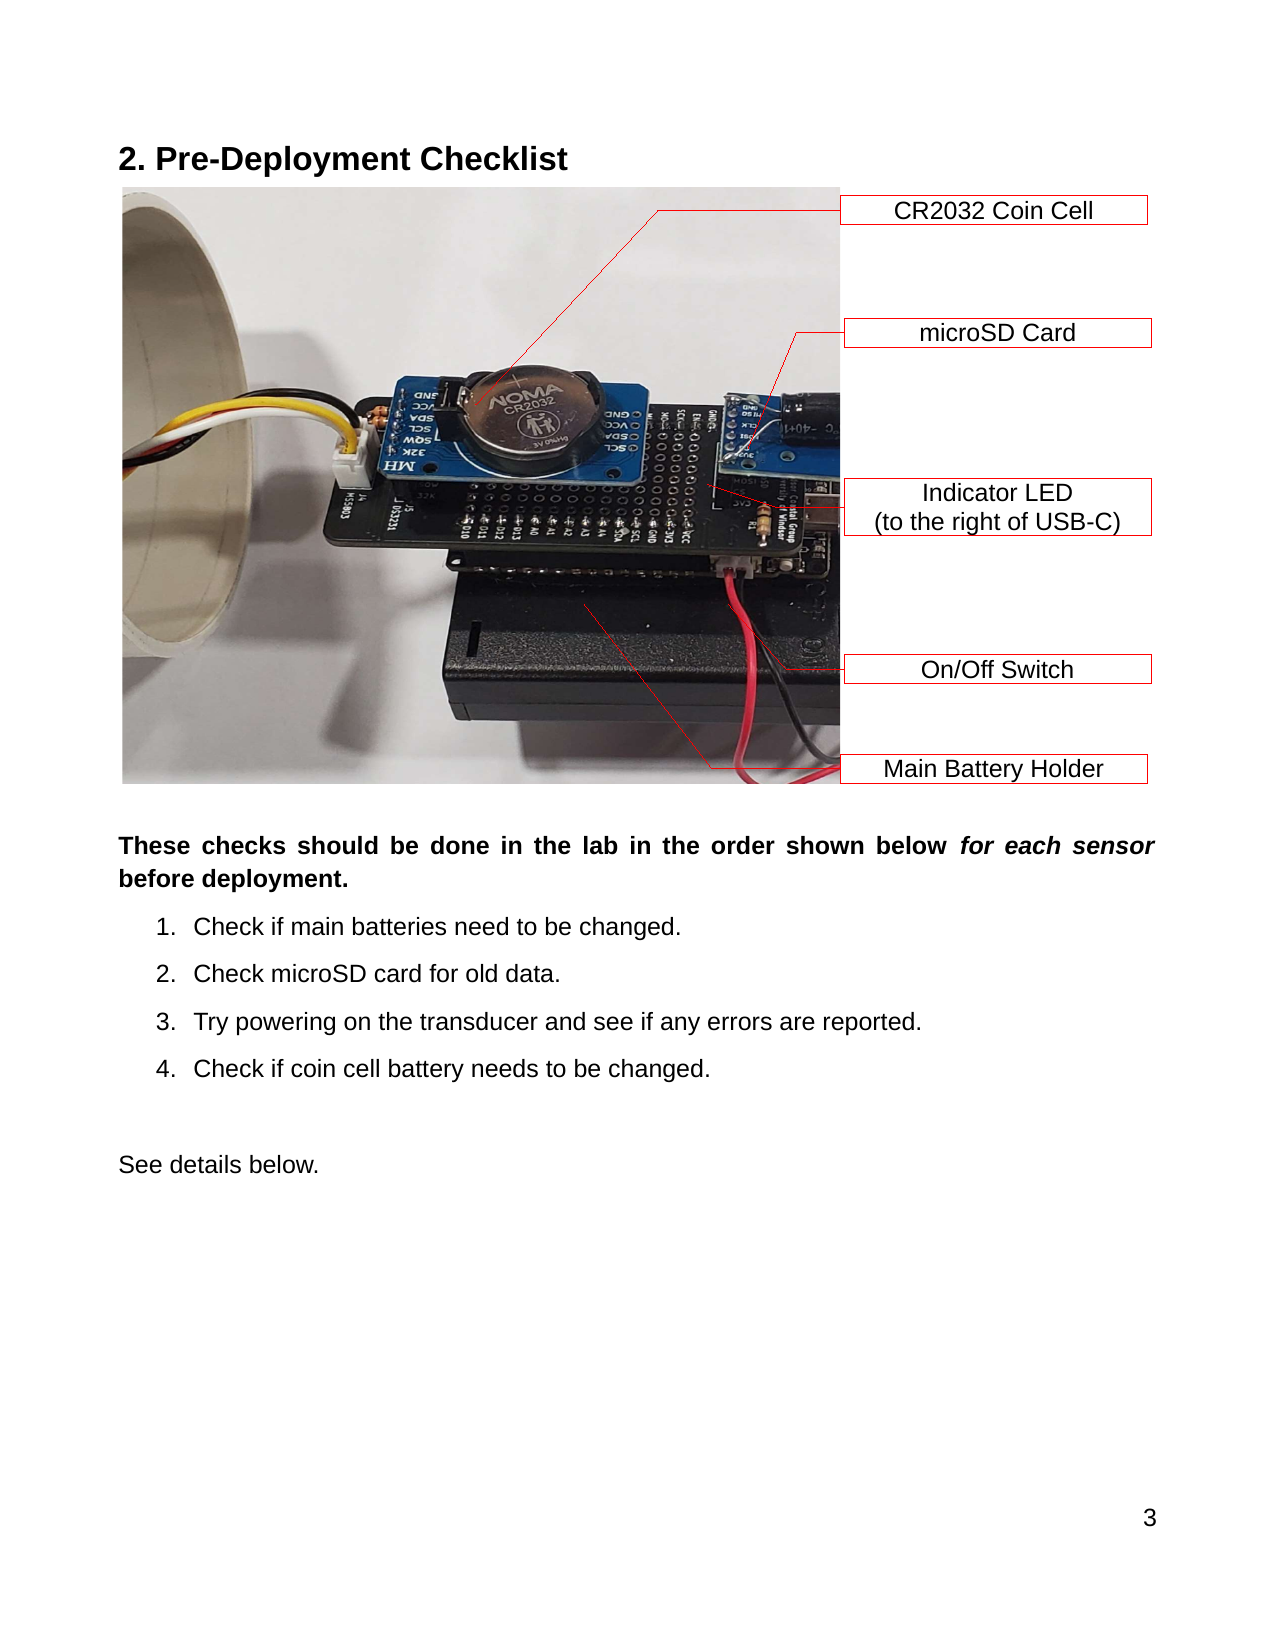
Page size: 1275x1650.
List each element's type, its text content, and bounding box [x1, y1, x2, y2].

list Check if coin cell battery needs to be changed. [156, 1054, 1157, 1083]
list Try powering on the transducer and see if any errors are reported. [156, 1007, 1157, 1036]
picture [189, 187, 365, 768]
subtitle 2. Pre-Deployment Checklist [118, 139, 1157, 177]
list Check microSD card for old data. [156, 959, 1157, 988]
list Check if main batteries need to be changed. [156, 912, 1157, 940]
text These checks should be done in the lab in the order shown below for each sensor before deployment. [118, 831, 1157, 893]
text See details below. [118, 1150, 1157, 1178]
